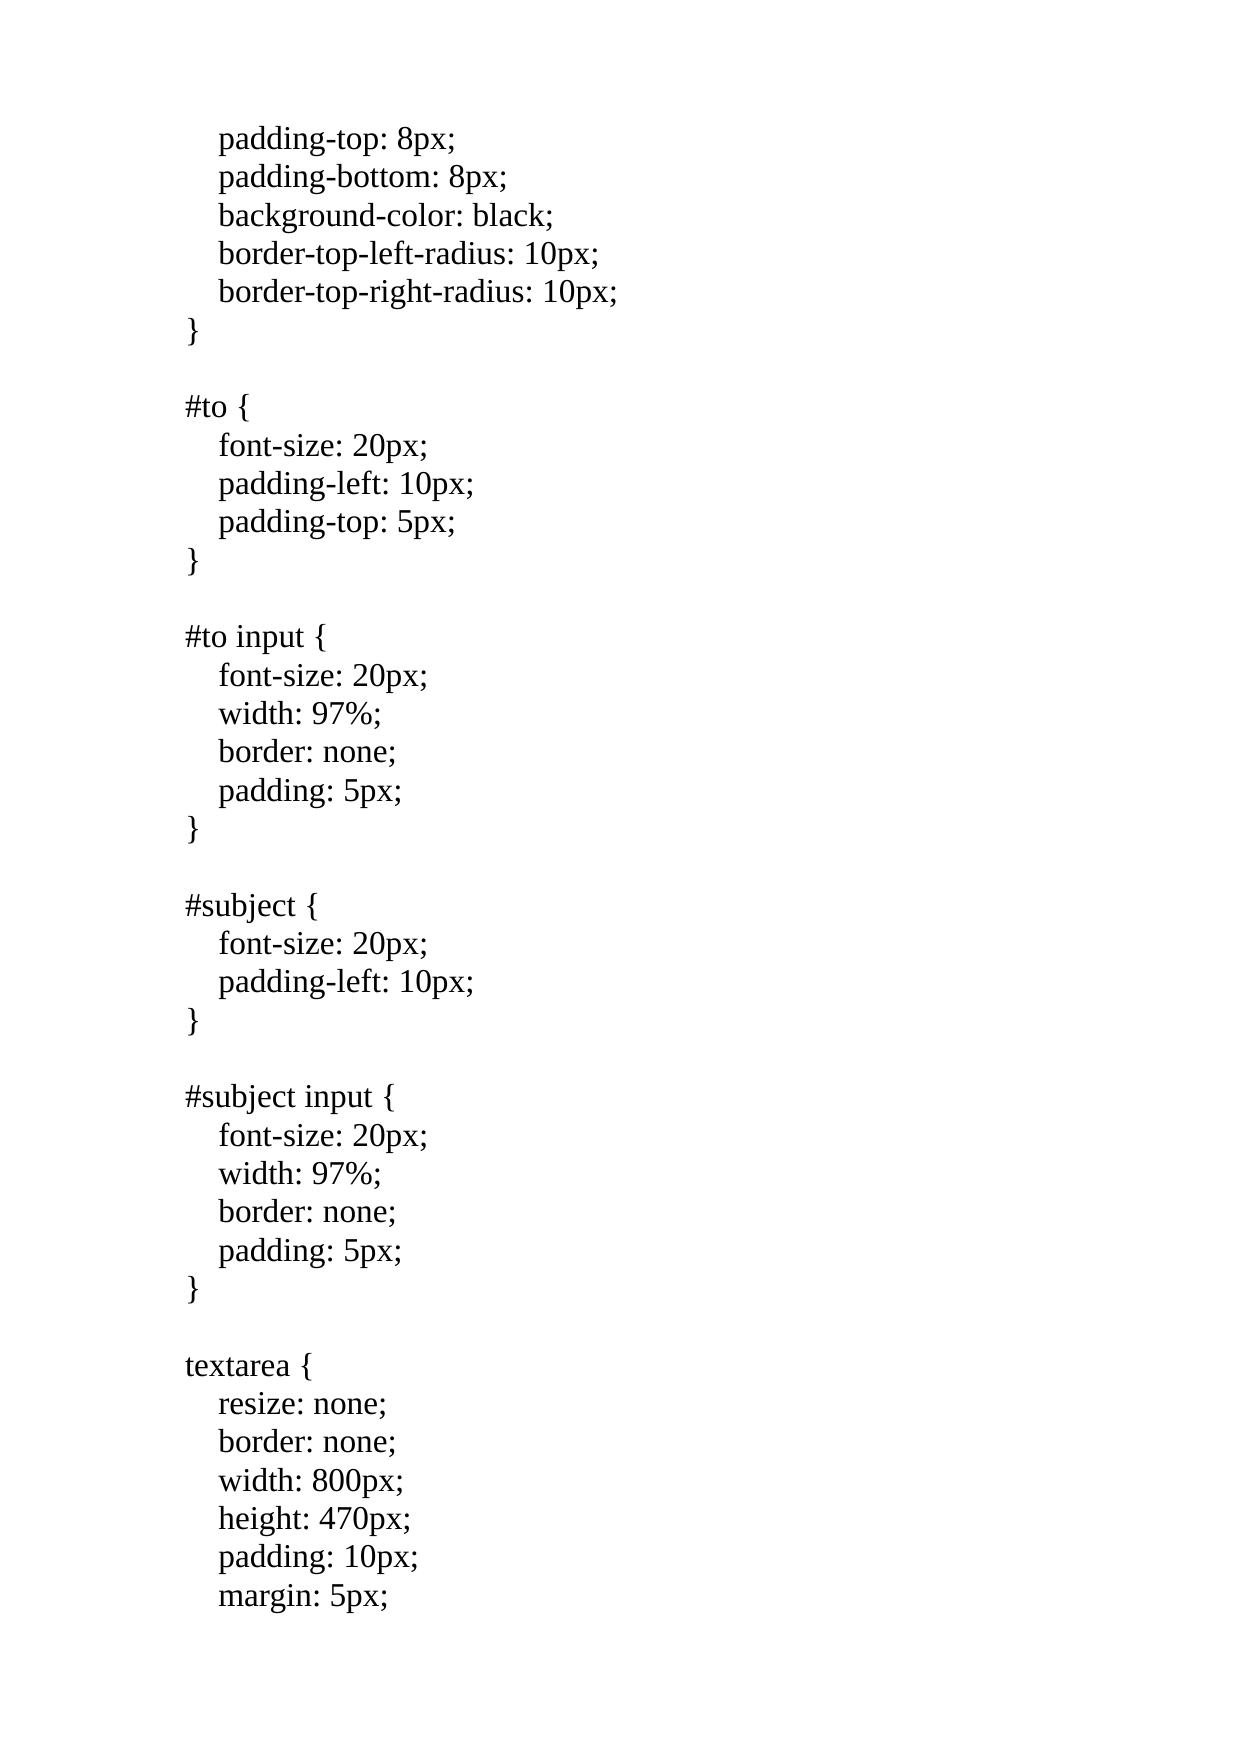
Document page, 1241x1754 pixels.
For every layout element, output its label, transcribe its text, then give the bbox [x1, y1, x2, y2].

text background-color: black; [118, 195, 1122, 233]
text resize: none; [118, 1383, 1122, 1421]
text textarea { [118, 1345, 1122, 1383]
text padding-left: 10px; [118, 961, 1122, 1000]
text padding: 5px; [118, 1230, 1122, 1268]
text font-size: 20px; [118, 923, 1122, 961]
text margin: 5px; [118, 1575, 1122, 1613]
text } [118, 1268, 1122, 1306]
text padding-left: 10px; [118, 463, 1122, 501]
text font-size: 20px; [118, 1115, 1122, 1153]
text width: 97%; [118, 1153, 1122, 1191]
text padding-bottom: 8px; [118, 156, 1122, 195]
text padding: 5px; [118, 770, 1122, 808]
text padding: 10px; [118, 1536, 1122, 1575]
text padding-top: 5px; [118, 501, 1122, 540]
text #subject input { [118, 1076, 1122, 1115]
text width: 97%; [118, 693, 1122, 731]
text #subject { [118, 885, 1122, 923]
text padding-top: 8px; [118, 118, 1122, 156]
text height: 470px; [118, 1498, 1122, 1536]
text border-top-right-radius: 10px; [118, 271, 1122, 310]
text } [118, 808, 1122, 846]
text border: none; [118, 731, 1122, 770]
text } [118, 1000, 1122, 1038]
text border: none; [118, 1421, 1122, 1460]
text } [118, 310, 1122, 348]
text border-top-left-radius: 10px; [118, 233, 1122, 271]
text #to input { [118, 616, 1122, 655]
text } [118, 540, 1122, 578]
text border: none; [118, 1191, 1122, 1230]
text width: 800px; [118, 1460, 1122, 1498]
text font-size: 20px; [118, 425, 1122, 463]
text font-size: 20px; [118, 655, 1122, 693]
text #to { [118, 386, 1122, 425]
